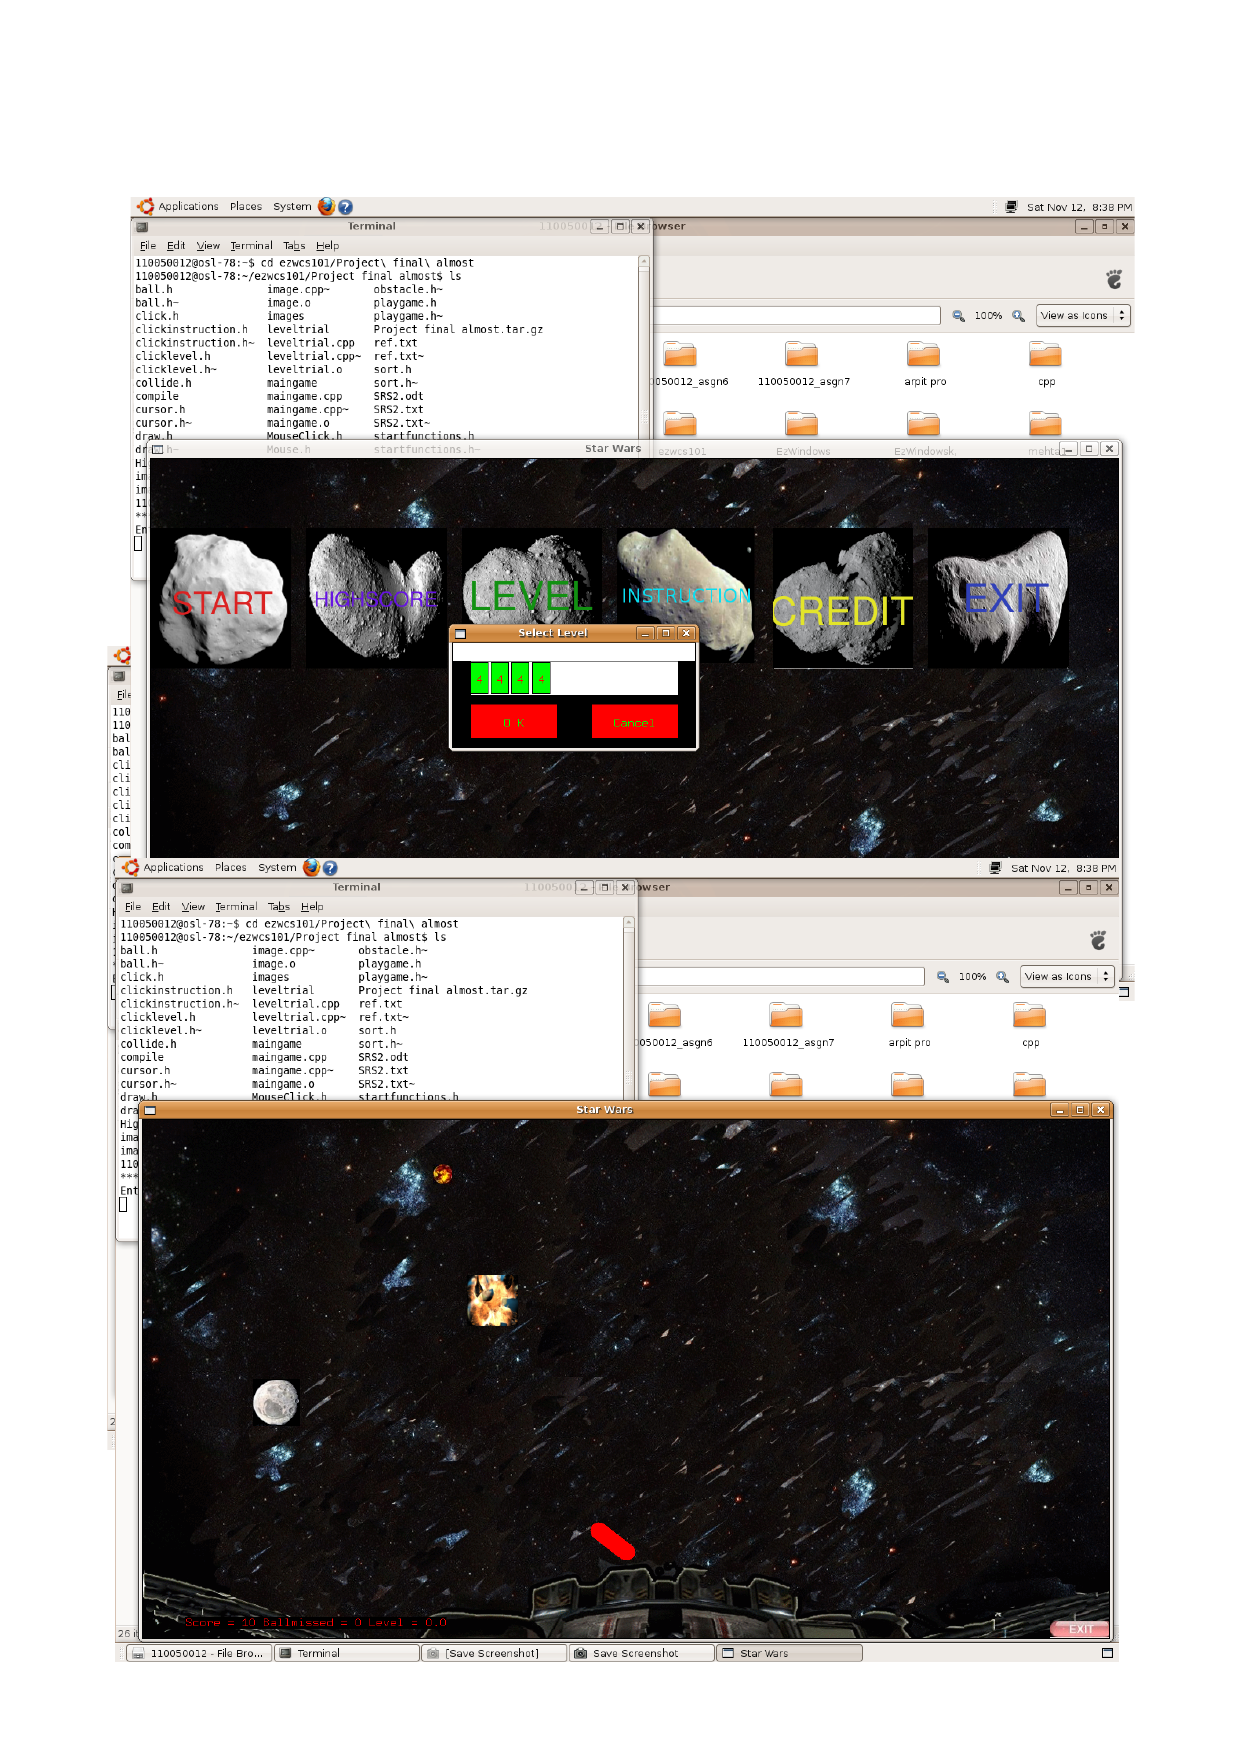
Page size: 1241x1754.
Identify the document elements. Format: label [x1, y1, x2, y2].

picture [107, 197, 1135, 1662]
